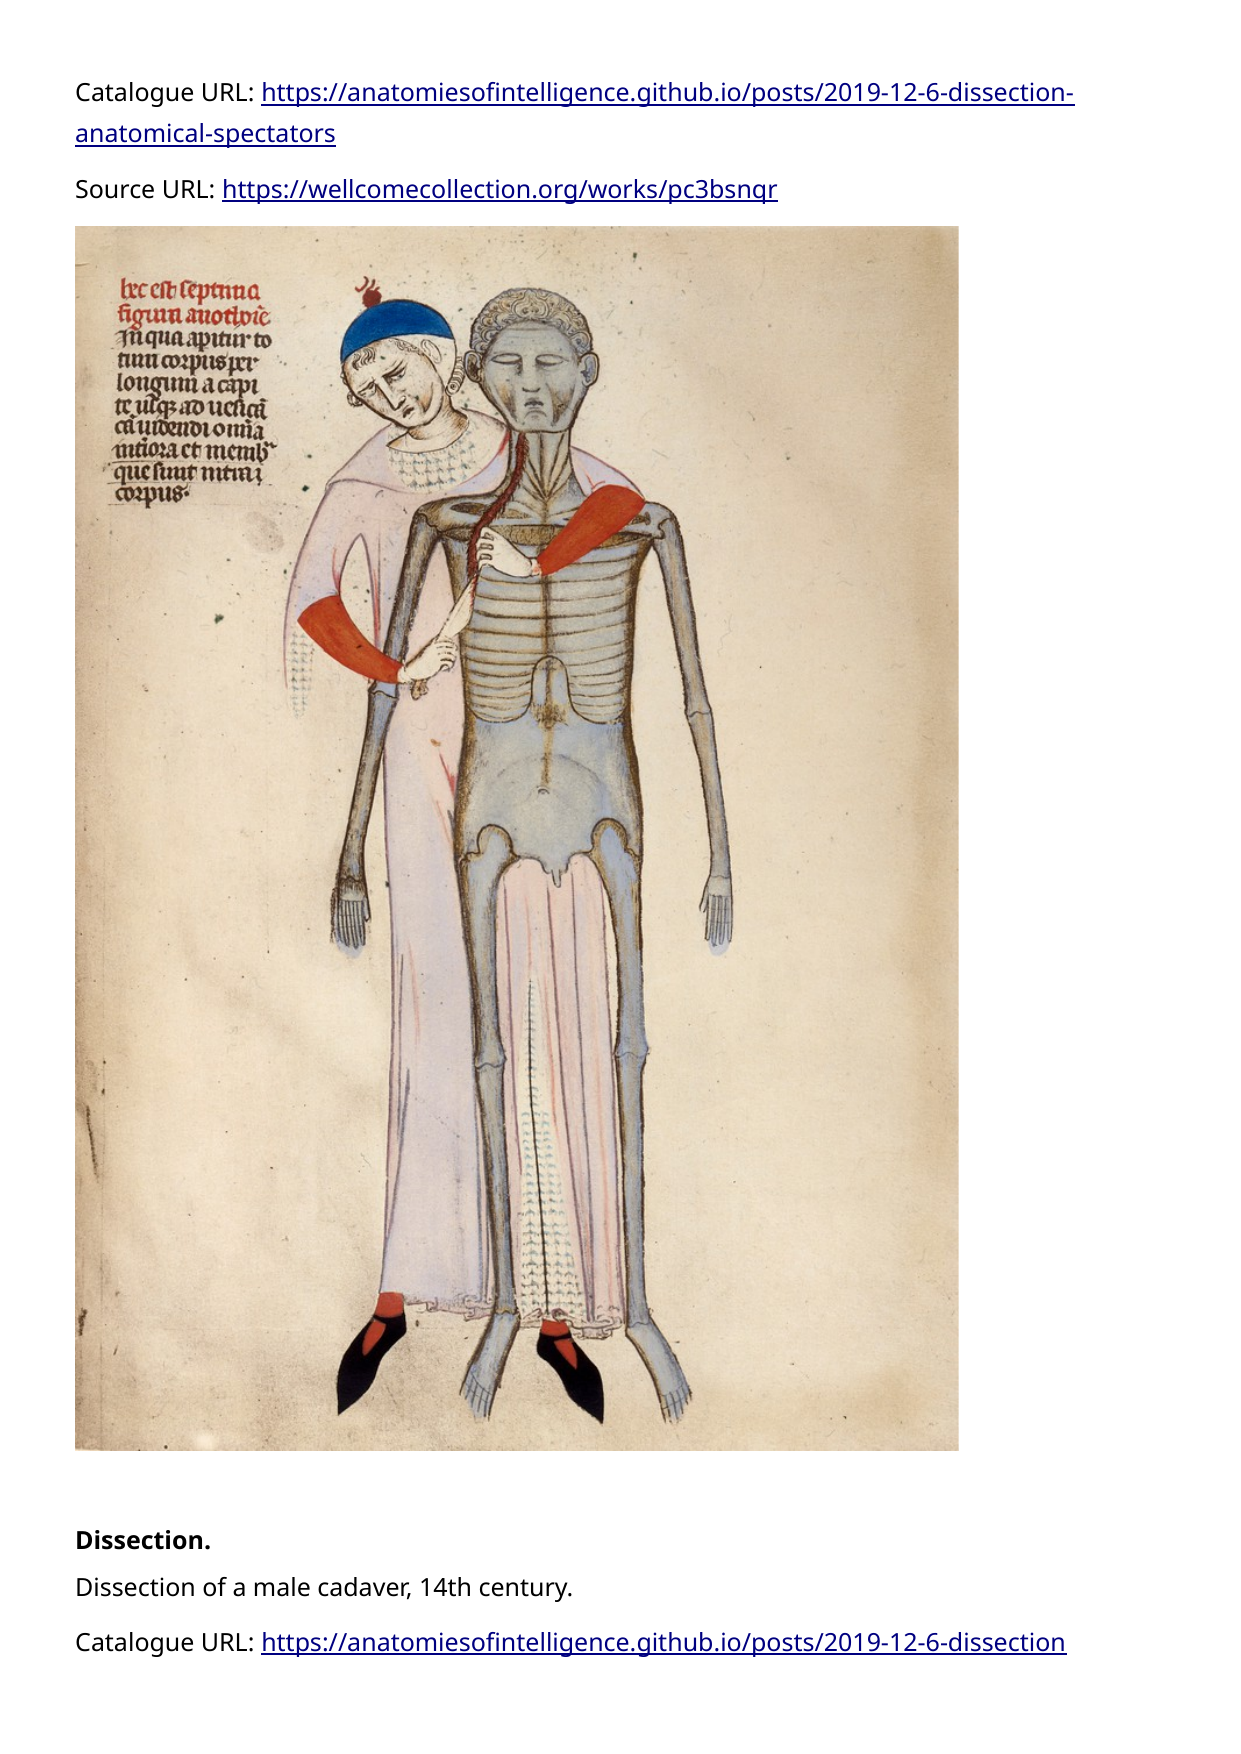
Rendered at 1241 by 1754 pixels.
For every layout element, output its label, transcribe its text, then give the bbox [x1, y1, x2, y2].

picture [75, 226, 959, 1451]
subtitle Dissection. [75, 1523, 1165, 1557]
text Dissection of a male cadaver, 14th century. [75, 1569, 1165, 1603]
text Catalogue URL: https://anatomiesofintelligence.github.io/posts/2019-12-6-dissection [75, 1624, 1165, 1659]
text Catalogue URL: https://anatomiesofintelligence.github.io/posts/2019-12-6-dissection-anatomical-spectators [75, 75, 1165, 150]
text Source URL: https://wellcomecollection.org/works/pc3bsnqr [75, 171, 1165, 205]
